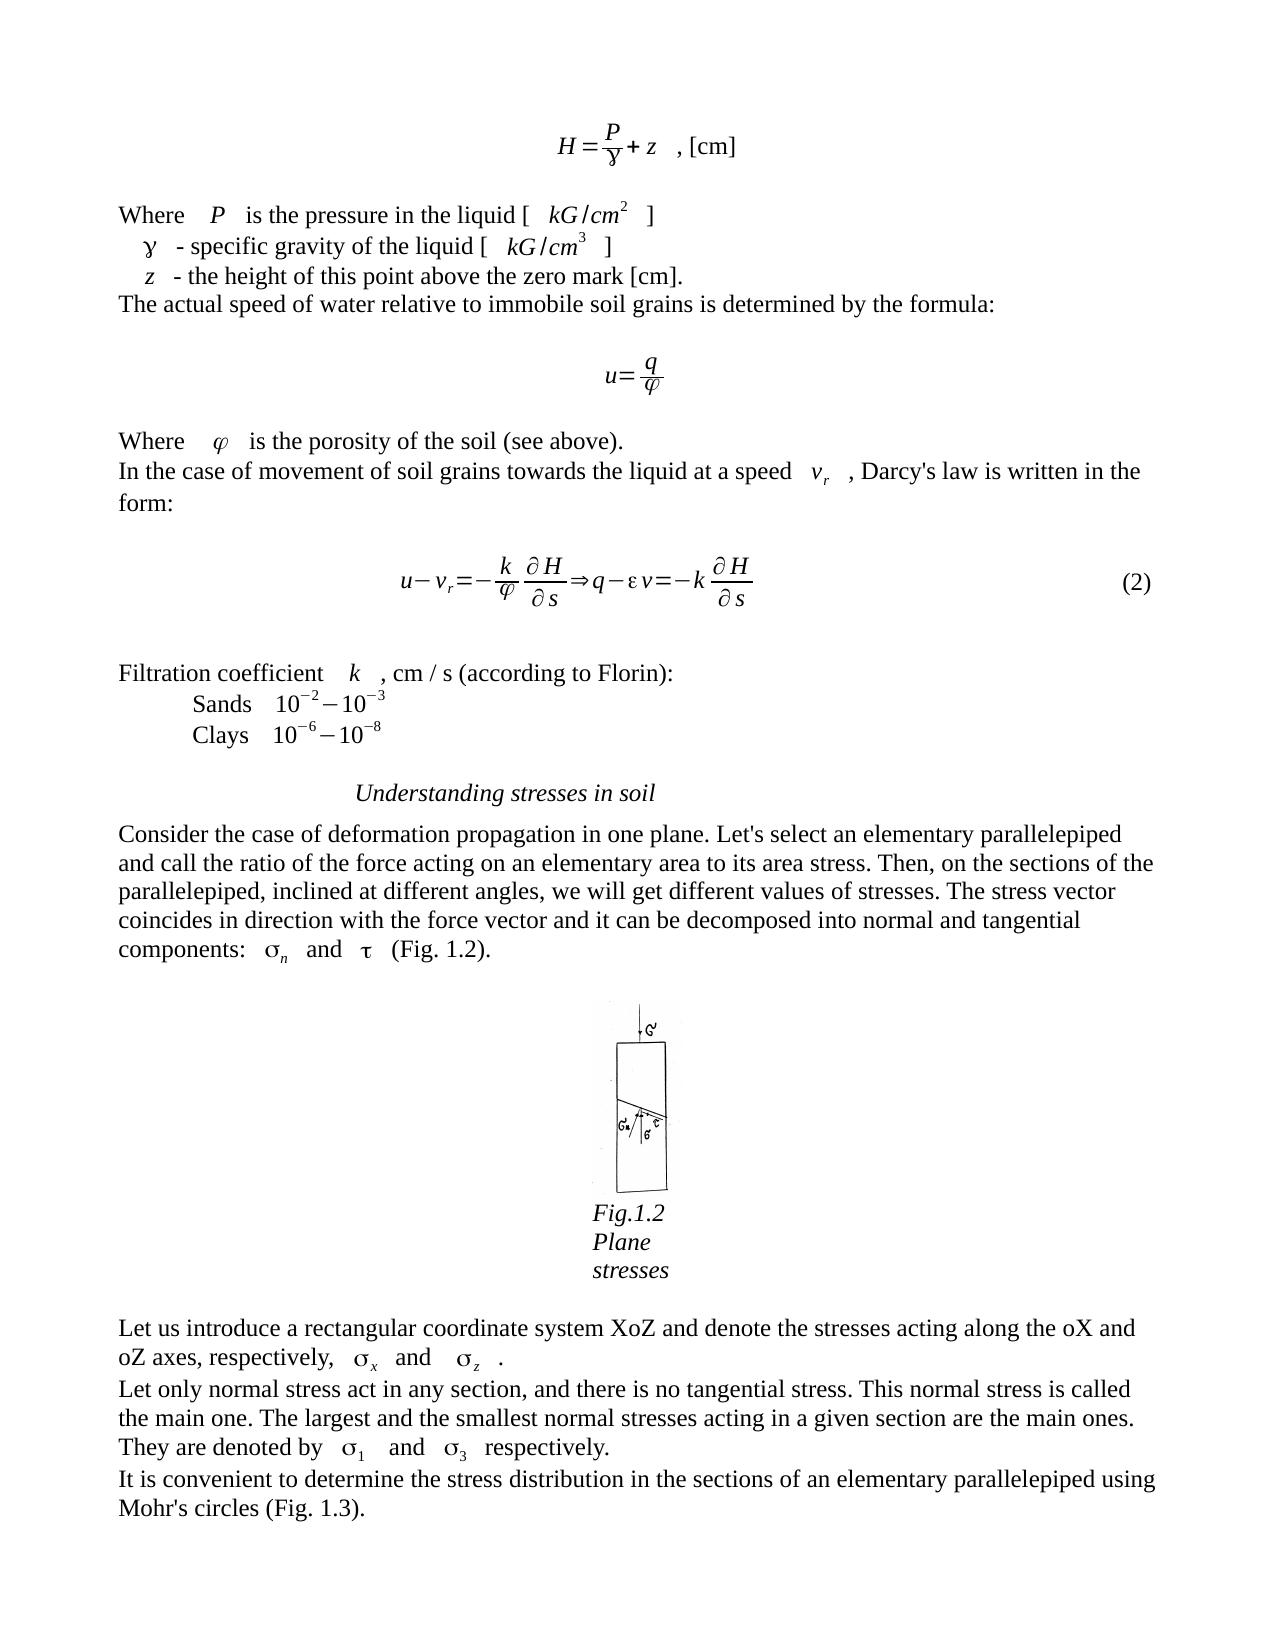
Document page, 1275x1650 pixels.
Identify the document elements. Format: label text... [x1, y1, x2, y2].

text Consider the case of deformation propagation in one plane. Let's select an elementary parallelepiped and call the ratio of the force acting on an elementary area to its area stress. Then, on the sections of the parallelepiped, inclined at different angles, we will get different values ​​of stresses. The stress vector coincides in direction with the force vector and it can be decomposed into normal and tangential components:and(Fig. 1.2). [118, 819, 1157, 966]
text Let us introduce a rectangular coordinate system XoZ and denote the stresses acting along the oX and oZ axes, respectively,and . [118, 1313, 1157, 1374]
text Sands [118, 686, 1157, 718]
text Where is the porosity of the soil (see above). [118, 426, 1157, 456]
text Understanding stresses in soil [354, 778, 1157, 806]
text Where is the pressure in the liquid [] [118, 197, 1157, 229]
table_header (2) [1041, 546, 1157, 629]
table_header [118, 546, 1041, 629]
text Filtration coefficient , cm / s (according to Florin): [118, 658, 1157, 686]
picture [592, 1000, 683, 1199]
text - specific gravity of the liquid [] [118, 229, 1157, 261]
text Clays [118, 718, 1157, 749]
text It is convenient to determine the stress distribution in the sections of an elementary parallelepiped using Mohr's circles (Fig. 1.3). [118, 1464, 1157, 1522]
text In the case of movement of soil grains towards the liquid at a speed, Darcy's law is written in the form: [118, 456, 1157, 517]
text Fig.1.2 Plane stresses [592, 1199, 682, 1284]
text Let only normal stress act in any section, and there is no tangential stress. This normal stress is called the main one. The largest and the smallest normal stresses acting in a given section are the main ones. They are denoted by andrespectively. [118, 1374, 1157, 1464]
text - the height of this point above the zero mark [cm]. [118, 261, 1157, 289]
text The actual speed of water relative to immobile soil grains is determined by the formula: [118, 289, 1157, 318]
text , [cm] [118, 118, 1157, 169]
text [592, 979, 682, 1000]
